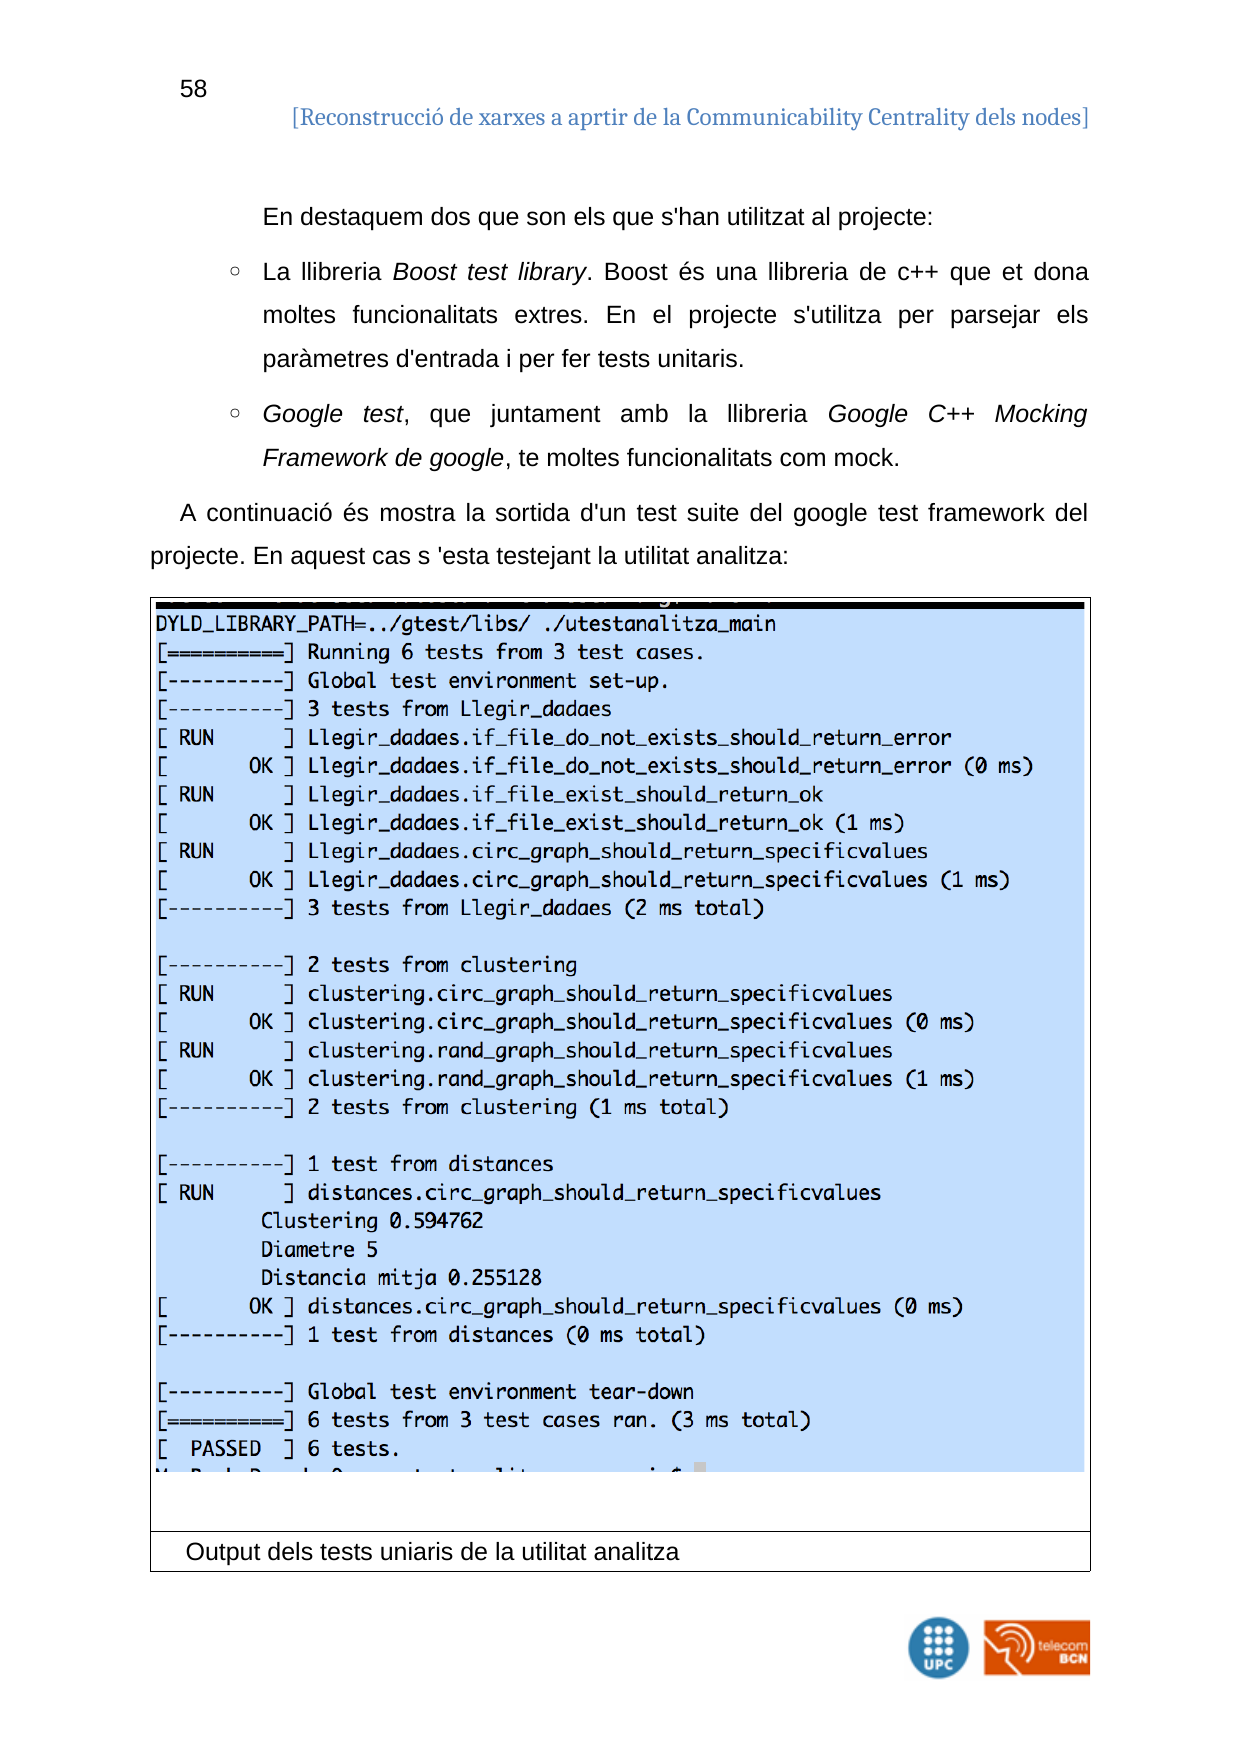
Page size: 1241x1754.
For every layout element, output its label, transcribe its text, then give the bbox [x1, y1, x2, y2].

text A continuació és mostra la sortida d'un test suite del google test framework del projecte. En aquest cas s 'esta testejant la utilitat analitza: [150, 498, 1090, 570]
list Google test, que juntament amb la llibreria Google C++ Mocking Framework de google, te moltes funcionalitats com mock. [225, 399, 1090, 471]
table_header [151, 598, 1090, 1531]
picture [904, 1614, 1091, 1681]
list En destaquem dos que son els que s'han utilitzat al projecte: [225, 202, 1090, 230]
list La llibreria Boost test library. Boost és una llibreria de c++ que et dona moltes funcionalitats extres. En el projecte s'utilitza per parsejar els paràmetres d'entrada i per fer tests unitaris. [225, 257, 1090, 372]
table_cell Output dels tests uniaris de la utilitat analitza [151, 1532, 1090, 1571]
picture [155, 602, 1085, 1472]
